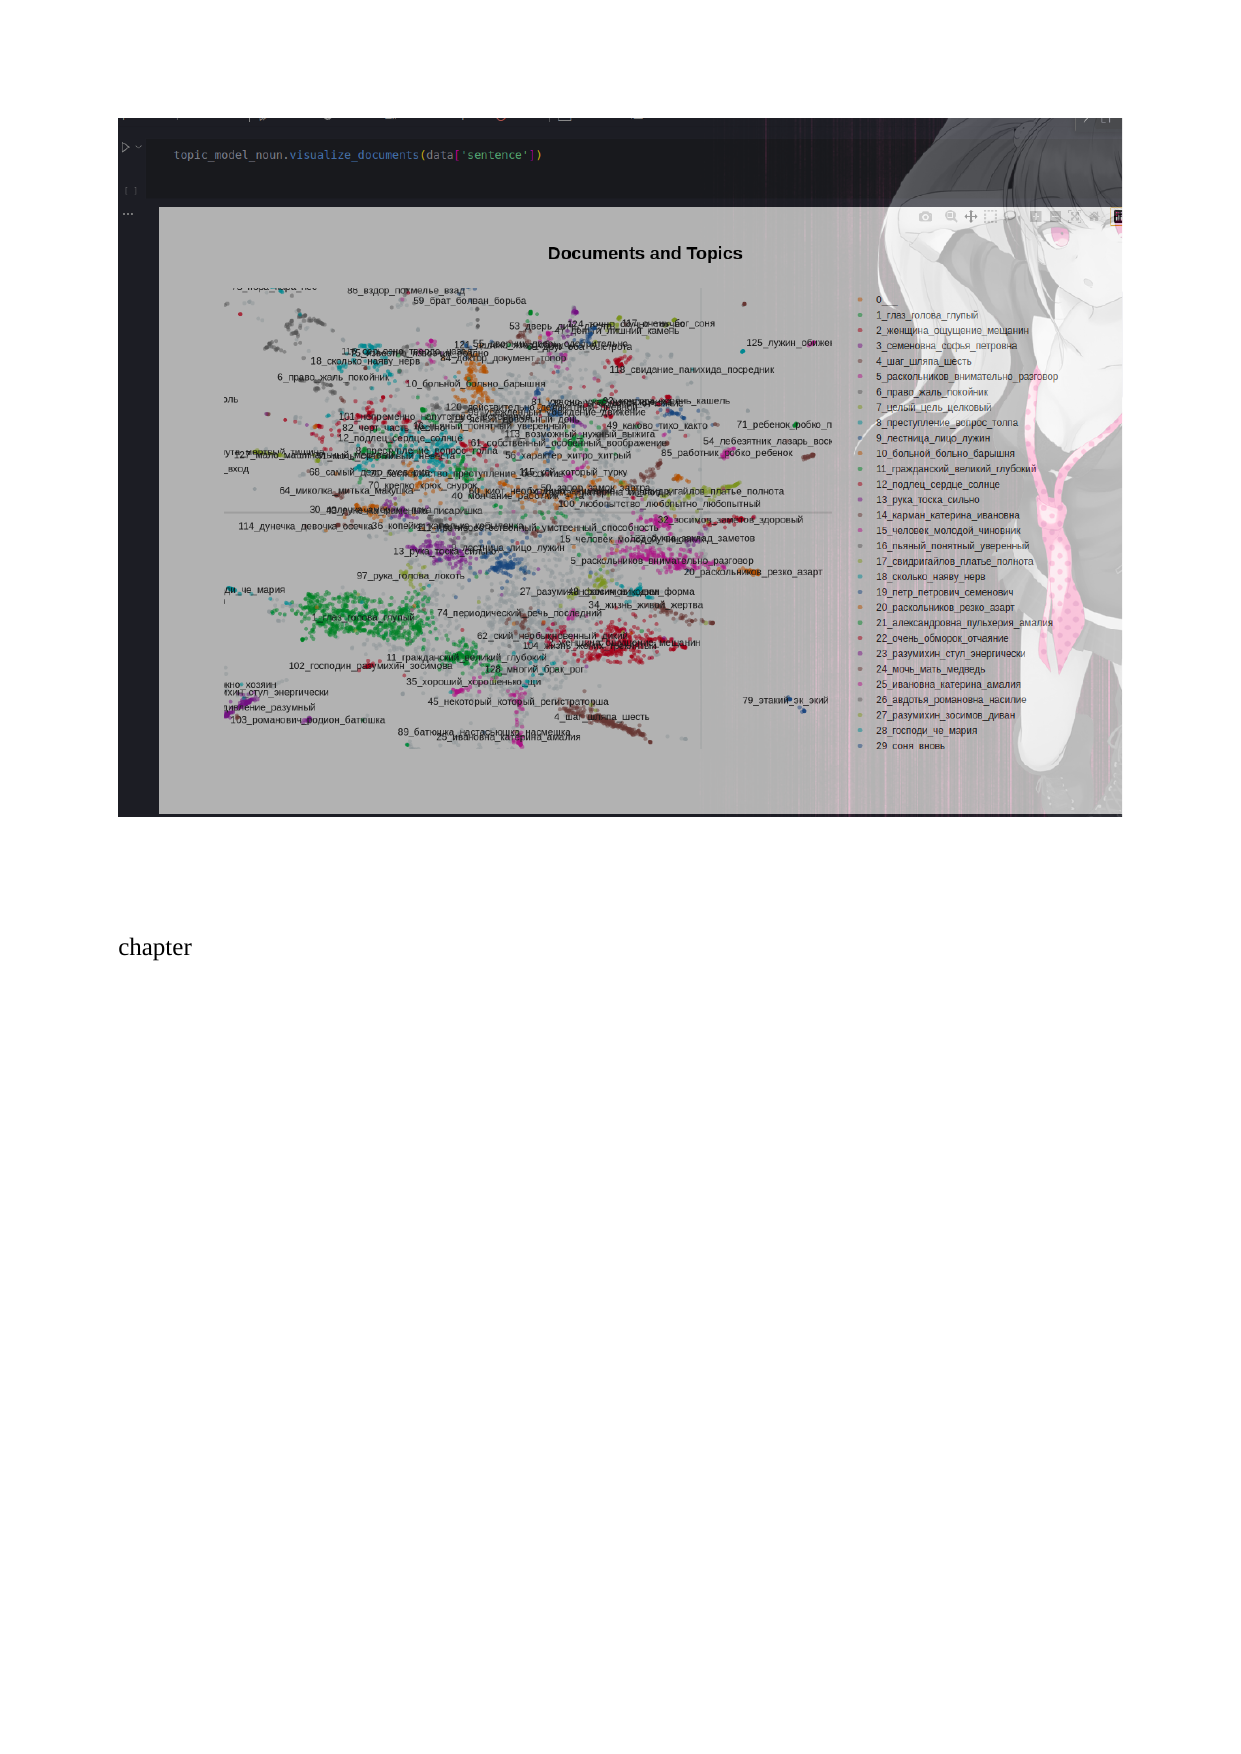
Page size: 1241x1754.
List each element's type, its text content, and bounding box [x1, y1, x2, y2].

text chapter [118, 932, 1122, 961]
picture [118, 118, 1123, 817]
